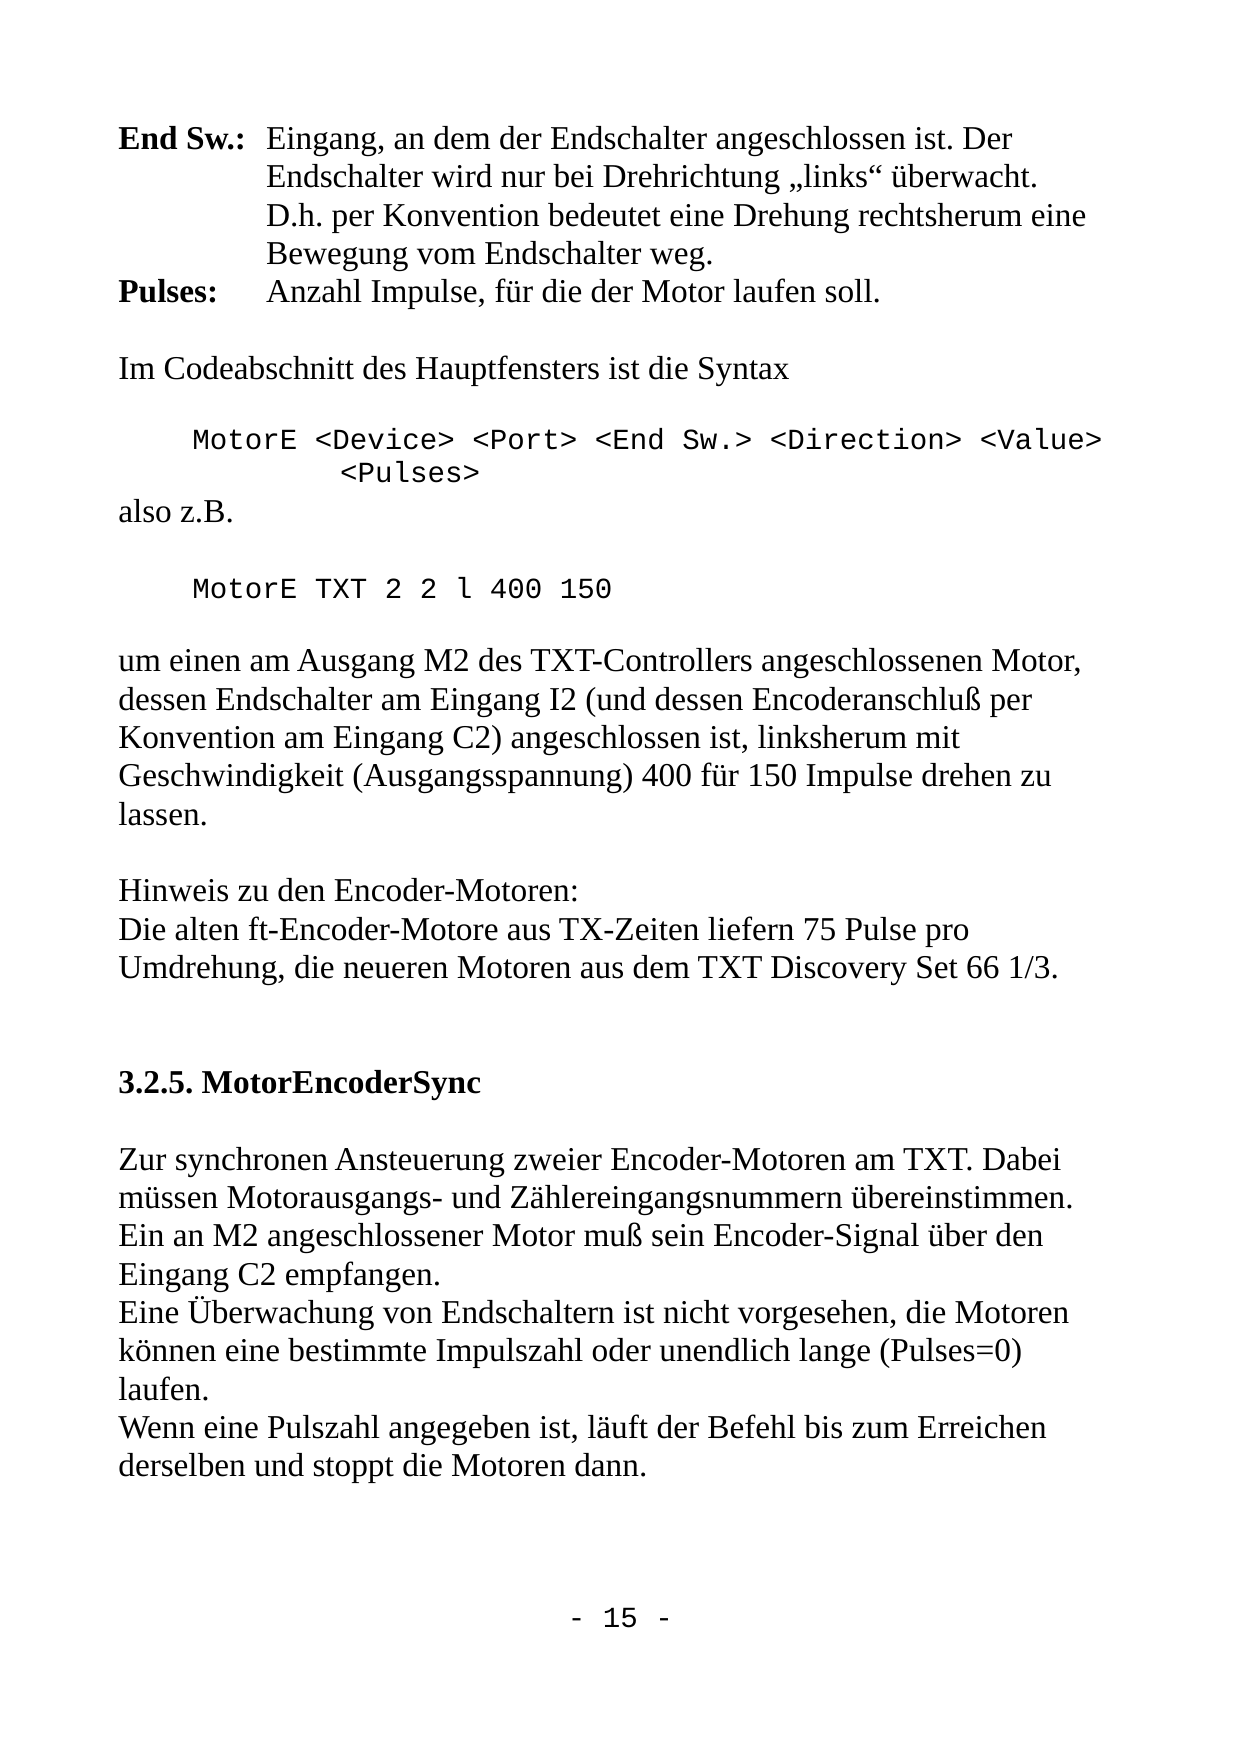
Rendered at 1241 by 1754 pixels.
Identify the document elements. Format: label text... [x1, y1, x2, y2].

text Eine Überwachung von Endschaltern ist nicht vorgesehen, die Motoren können eine bestimmte Impulszahl oder unendlich lange (Pulses=0) laufen. [118, 1292, 1122, 1407]
text Pulses: Anzahl Impulse, für die der Motor laufen soll. [118, 271, 1122, 310]
text Hinweis zu den Encoder-Motoren: [118, 870, 1122, 909]
text 3.2.5. MotorEncoderSync [118, 1062, 1122, 1100]
text also z.B. [118, 491, 1122, 529]
text Die alten ft-Encoder-Motore aus TX-Zeiten liefern 75 Pulse pro Umdrehung, die neueren Motoren aus dem TXT Discovery Set 66 1/3. [118, 909, 1122, 985]
text MotorE TXT 2 2 l 400 150 [118, 567, 1122, 607]
text End Sw.: Eingang, an dem der Endschalter angeschlossen ist. Der Endschalter wird nur bei Drehrichtung „links“ überwacht. [118, 118, 1122, 195]
text MotorE <Device> <Port> <End Sw.> <Direction> <Value> <Pulses> [118, 425, 1122, 491]
text Im Codeabschnitt des Hauptfensters ist die Syntax [118, 348, 1122, 386]
text Zur synchronen Ansteuerung zweier Encoder-Motoren am TXT. Dabei müssen Motorausgangs- und Zählereingangsnummern übereinstimmen. Ein an M2 angeschlossener Motor muß sein Encoder-Signal über den Eingang C2 empfangen. [118, 1139, 1122, 1292]
text um einen am Ausgang M2 des TXT-Controllers angeschlossenen Motor, dessen Endschalter am Eingang I2 (und dessen Encoderanschluß per Konvention am Eingang C2) angeschlossen ist, linksherum mit Geschwindigkeit (Ausgangsspannung) 400 für 150 Impulse drehen zu lassen. [118, 640, 1122, 832]
text D.h. per Konvention bedeutet eine Drehung rechtsherum eine Bewegung vom Endschalter weg. [118, 195, 1122, 271]
text Wenn eine Pulszahl angegeben ist, läuft der Befehl bis zum Erreichen derselben und stoppt die Motoren dann. [118, 1407, 1122, 1484]
